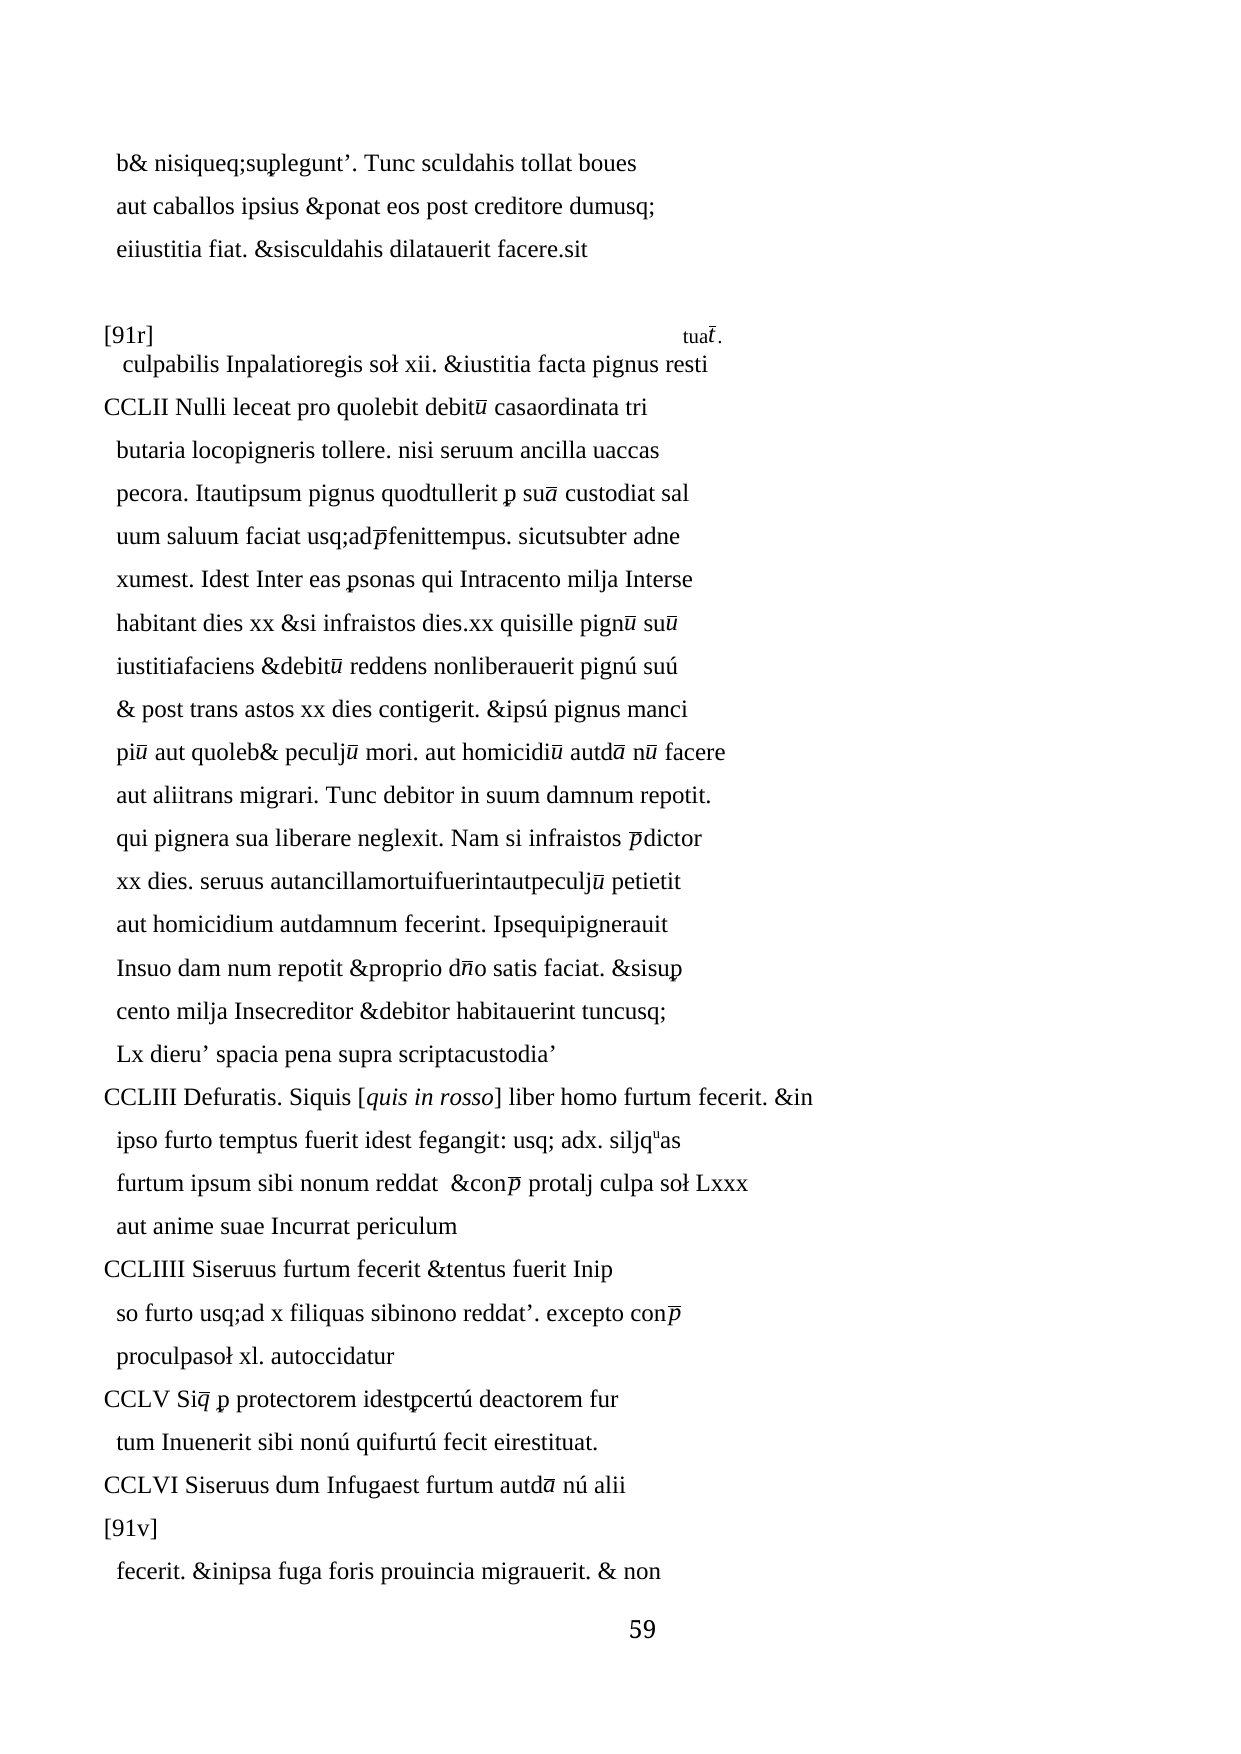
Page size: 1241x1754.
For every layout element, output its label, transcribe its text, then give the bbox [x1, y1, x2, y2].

text xumest. Idest Inter eas ᵱsonas qui Intracento milja Interse [103, 564, 1211, 593]
text proculpasoł xl. autoccidatur [103, 1341, 1211, 1369]
text aut homicidium autdamnum fecerint. Ipsequipignerauit [103, 909, 1211, 938]
text [91v] [103, 1513, 1211, 1542]
text CCLIII Defuratis. Siquis [quis in rosso] liber homo furtum fecerit. &in [103, 1082, 1211, 1111]
text pecora. Itautipsum pignus quodtullerit ᵱ su custodiat sal [103, 478, 1211, 507]
text eiiustitia fiat. &sisculdahis dilatauerit facere.sit [103, 234, 1211, 263]
text Insuo dam num repotit &proprio do satis faciat. &sisuᵱ [103, 953, 1211, 981]
text uum saluum faciat usq;adfenittempus. sicutsubter adne [103, 521, 1211, 550]
text aut aliitrans migrari. Tunc debitor in suum damnum repotit. [103, 780, 1211, 809]
text aut caballos ipsius &ponat eos post creditore dumusq; [103, 191, 1211, 219]
text pi aut quoleb& peculj mori. aut homicidi autd n facere [103, 737, 1211, 766]
text CCLV Si ᵱ protectorem idestᵱcertú deactorem fur [103, 1384, 1211, 1413]
text ipso furto temptus fuerit idest fegangit: usq; adx. siljquas [103, 1125, 1211, 1154]
text qui pignera sua liberare neglexit. Nam si infraistos dictor [103, 823, 1211, 852]
text habitant dies xx &si infraistos dies.xx quisille pign su [103, 608, 1211, 636]
text tum Inuenerit sibi nonú quifurtú fecit eirestituat. [103, 1427, 1211, 1456]
text CCLII Nulli leceat pro quolebit debit casaordinata tri [103, 392, 1211, 421]
text so furto usq;ad x filiquas sibinono reddat’. excepto con [103, 1298, 1211, 1326]
text Lx dieru’ spacia pena supra scriptacustodia’ [103, 1039, 1211, 1068]
text & post trans astos xx dies contigerit. &ipsú pignus manci [103, 694, 1211, 723]
text CCLIIII Siseruus furtum fecerit &tentus fuerit Inip [103, 1254, 1211, 1283]
text b& nisiqueq;suᵱlegunt’. Tunc sculdahis tollat boues [103, 148, 1211, 176]
text culpabilis Inpalatioregis soł xii. &iustitia facta pignus resti [103, 349, 1211, 378]
text butaria locopigneris tollere. nisi seruum ancilla uaccas [103, 435, 1211, 464]
text iustitiafaciens &debit reddens nonliberauerit pignú suú [103, 651, 1211, 679]
text furtum ipsum sibi nonum reddat &con protalj culpa soł Lxxx [103, 1168, 1211, 1197]
text [91r] tua. [103, 320, 1211, 349]
text aut anime suae Incurrat periculum [103, 1211, 1211, 1240]
text fecerit. &inipsa fuga foris prouincia migrauerit. & non [103, 1556, 1211, 1585]
text CCLVI Siseruus dum Infugaest furtum autd nú alii [103, 1470, 1211, 1499]
text xx dies. seruus autancillamortuifuerintautpeculj petietit [103, 866, 1211, 895]
text cento milja Insecreditor &debitor habitauerint tuncusq; [103, 996, 1211, 1024]
